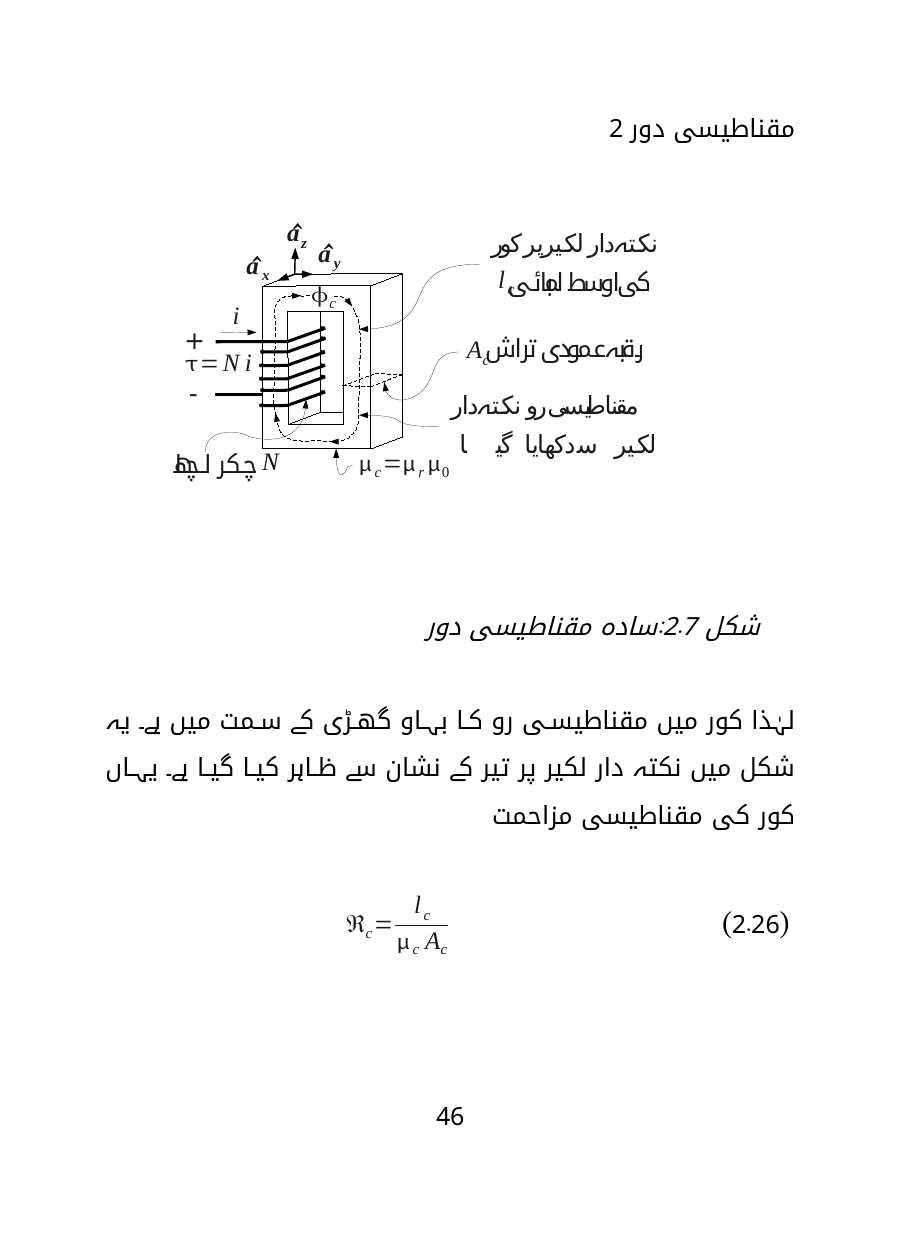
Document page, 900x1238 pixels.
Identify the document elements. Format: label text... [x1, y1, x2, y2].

text لہٰذا کور میں مقناطیسی رو کا بہاو گھڑی کے سمت میں ہے۔ یہ شکل میں نکتہ دار لکیر پر تیر کے نشان سے ظاہر کیا گیا ہے۔ یہاں کور کی مقناطیسی مزاحمت [105, 697, 795, 839]
text شکل 2.7:سادہ مقناطیسی دور [140, 195, 759, 651]
table_header (2.26) [681, 886, 795, 976]
table_header [105, 886, 681, 976]
